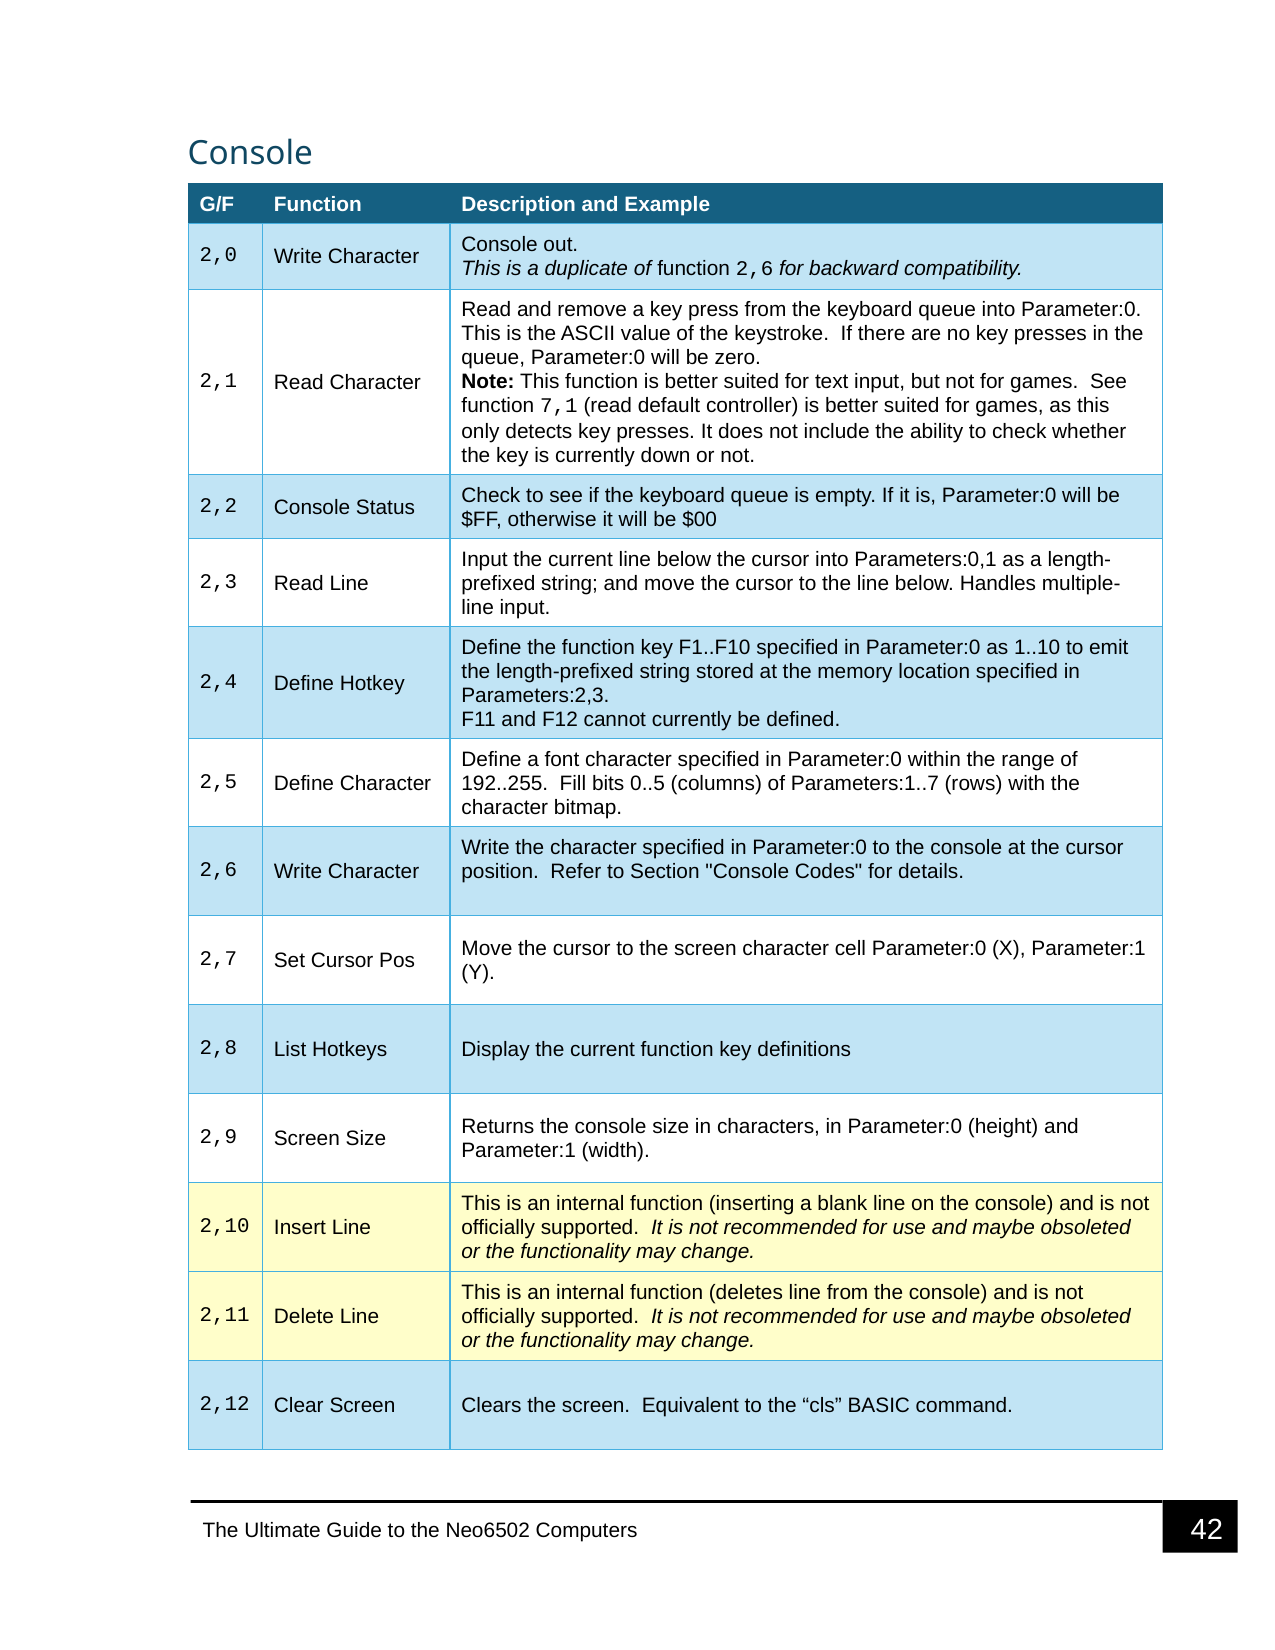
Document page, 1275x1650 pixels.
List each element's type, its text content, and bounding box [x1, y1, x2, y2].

table_cell Console out. This is a duplicate of function 2,6 for backward compatibility. [451, 224, 1162, 289]
table_cell 2,8 [189, 1005, 262, 1093]
table_cell Set Cursor Pos [263, 916, 449, 1004]
table_cell Read and remove a key press from the keyboard queue into Parameter:0. This is the ASCII value of the keystroke. If there are no key presses in the queue, Parameter:0 will be zero. Note: This function is better suited for text input, but not for games. See function 7,1 (read default controller) is better suited for games, as this only detects key presses. It does not include the ability to check whether the key is currently down or not. [451, 290, 1162, 474]
table_cell Read Line [263, 539, 449, 626]
table_cell 2,2 [189, 475, 262, 538]
table_cell 2,11 [189, 1272, 262, 1360]
table_cell 2,12 [189, 1361, 262, 1449]
table_cell Define a font character specified in Parameter:0 within the range of 192..255. Fill bits 0..5 (columns) of Parameters:1..7 (rows) with the character bitmap. [451, 739, 1162, 826]
table_cell This is an internal function (inserting a blank line on the console) and is not officially supported. It is not recommended for use and maybe obsoleted or the functionality may change. [451, 1183, 1162, 1271]
table_cell Write Character [263, 224, 449, 289]
table_cell 2,5 [189, 739, 262, 826]
table_cell Read Character [263, 290, 449, 474]
table_cell Move the cursor to the screen character cell Parameter:0 (X), Parameter:1 (Y). [451, 916, 1162, 1004]
table_cell 2,7 [189, 916, 262, 1004]
table_cell 2,10 [189, 1183, 262, 1271]
table_cell 2,1 [189, 290, 262, 474]
table_cell 2,0 [189, 224, 262, 289]
table_cell Define the function key F1..F10 specified in Parameter:0 as 1..10 to emit the length-prefixed string stored at the memory location specified in Parameters:2,3. F11 and F12 cannot currently be defined. [451, 627, 1162, 738]
table_cell 2,4 [189, 627, 262, 738]
table_cell List Hotkeys [263, 1005, 449, 1093]
table_cell This is an internal function (deletes line from the console) and is not officially supported. It is not recommended for use and maybe obsoleted or the functionality may change. [451, 1272, 1162, 1360]
table_header Description and Example [451, 184, 1162, 223]
table_cell Input the current line below the cursor into Parameters:0,1 as a length-prefixed string; and move the cursor to the line below. Handles multiple-line input. [451, 539, 1162, 626]
table_cell Returns the console size in characters, in Parameter:0 (height) and Parameter:1 (width). [451, 1094, 1162, 1182]
table_cell Clear Screen [263, 1361, 449, 1449]
table_cell Define Hotkey [263, 627, 449, 738]
table_cell Check to see if the keyboard queue is empty. If it is, Parameter:0 will be $FF, otherwise it will be $00 [451, 475, 1162, 538]
table_cell 2,6 [189, 827, 262, 915]
table_header G/F [189, 184, 262, 223]
table_header Function [263, 184, 449, 223]
subtitle Console [187, 129, 1162, 174]
table_cell Write the character specified in Parameter:0 to the console at the cursor position. Refer to Section "Console Codes" for details. [451, 827, 1162, 915]
table_cell Insert Line [263, 1183, 449, 1271]
table_cell Screen Size [263, 1094, 449, 1182]
table_cell Clears the screen. Equivalent to the “cls” BASIC command. [451, 1361, 1162, 1449]
table_cell 2,9 [189, 1094, 262, 1182]
table_cell 2,3 [189, 539, 262, 626]
table_cell Write Character [263, 827, 449, 915]
table_cell Console Status [263, 475, 449, 538]
table_cell Delete Line [263, 1272, 449, 1360]
table_cell Define Character [263, 739, 449, 826]
table_cell Display the current function key definitions [451, 1005, 1162, 1093]
